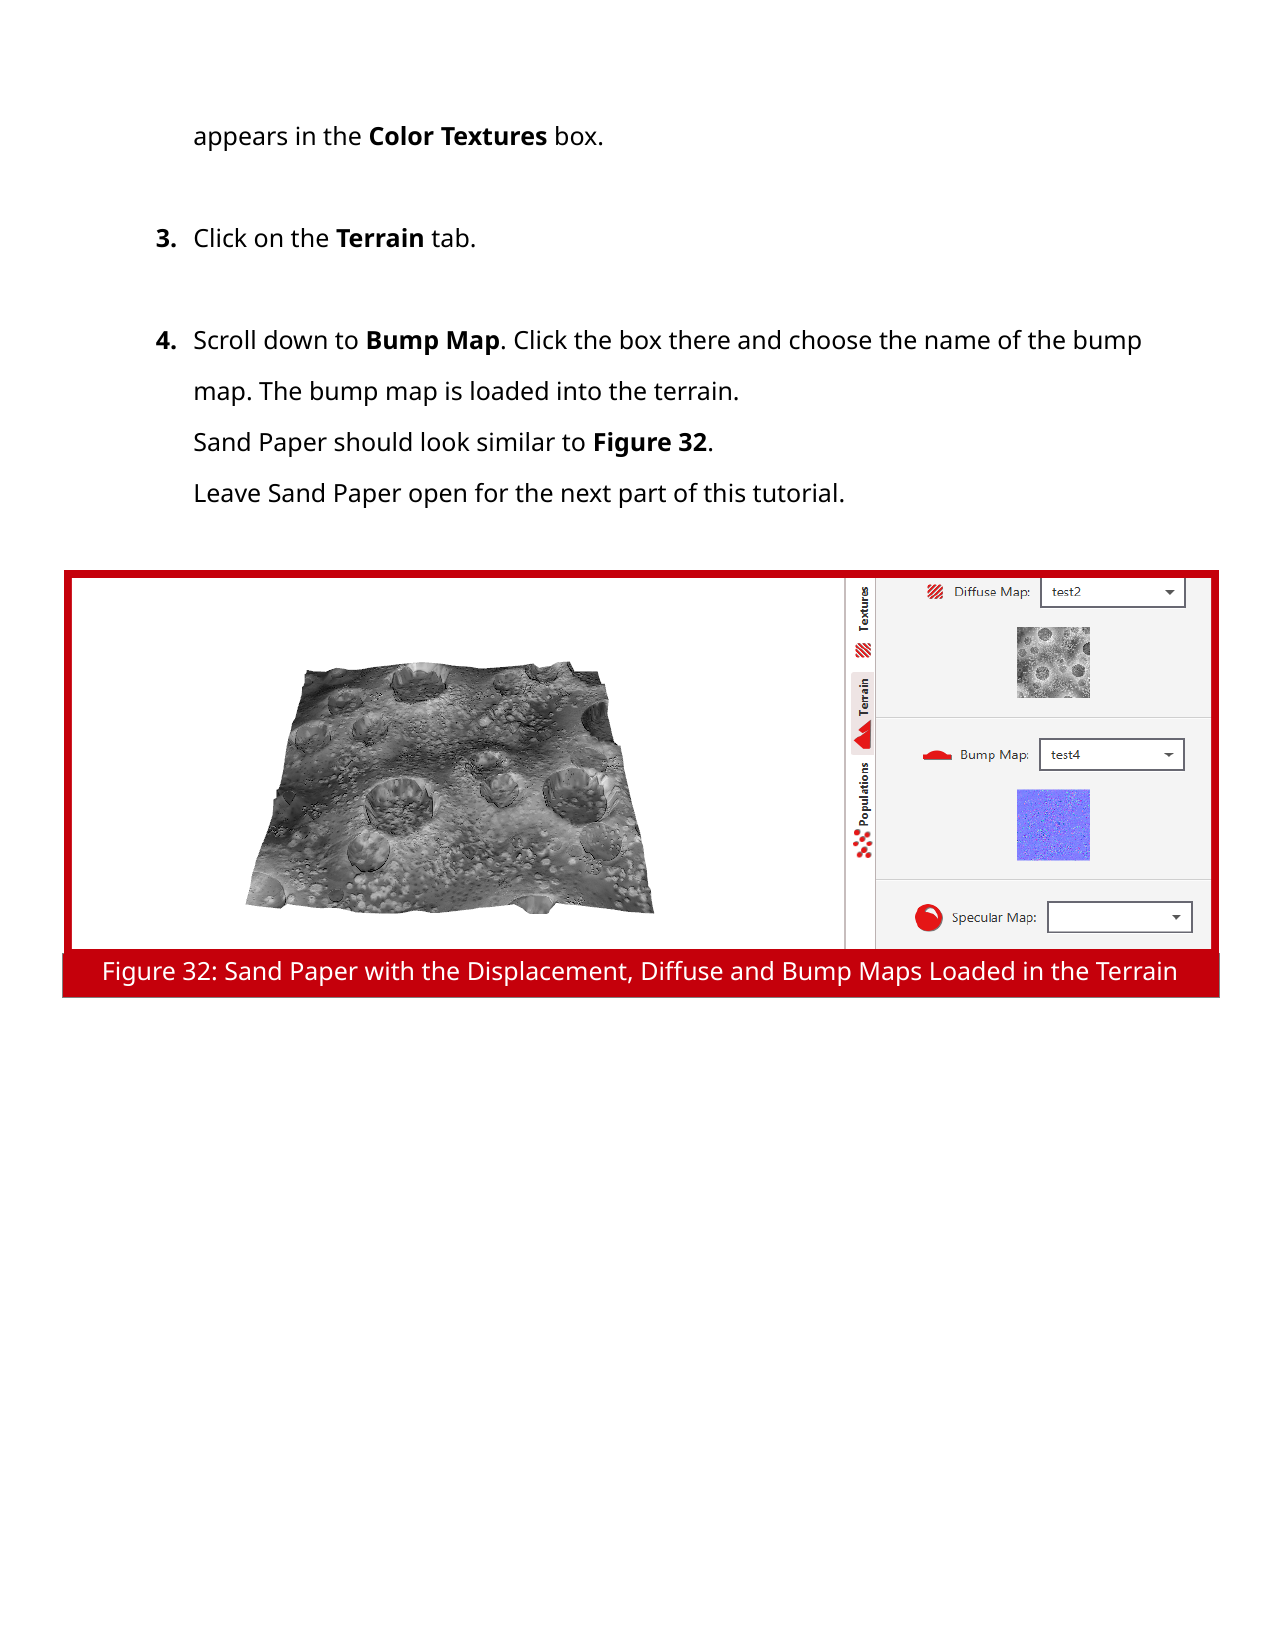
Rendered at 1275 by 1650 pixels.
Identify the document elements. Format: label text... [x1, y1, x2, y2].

list Sand Paper should look similar to Figure 32. [156, 424, 1157, 458]
list Click on the Terrain tab. [156, 220, 1157, 254]
list Leave Sand Paper open for the next part of this tutorial. [156, 475, 1157, 509]
picture [71, 578, 1212, 949]
list Click on the Add Image button in the Color Textures box. The Open Texture dialog appears. Locate the bump map and then click Open. The bump map appears in the Color Textures box. [156, 118, 1157, 152]
list Scroll down to Bump Map. Click the box there and choose the name of the bump map. The bump map is loaded into the terrain. [156, 322, 1157, 407]
